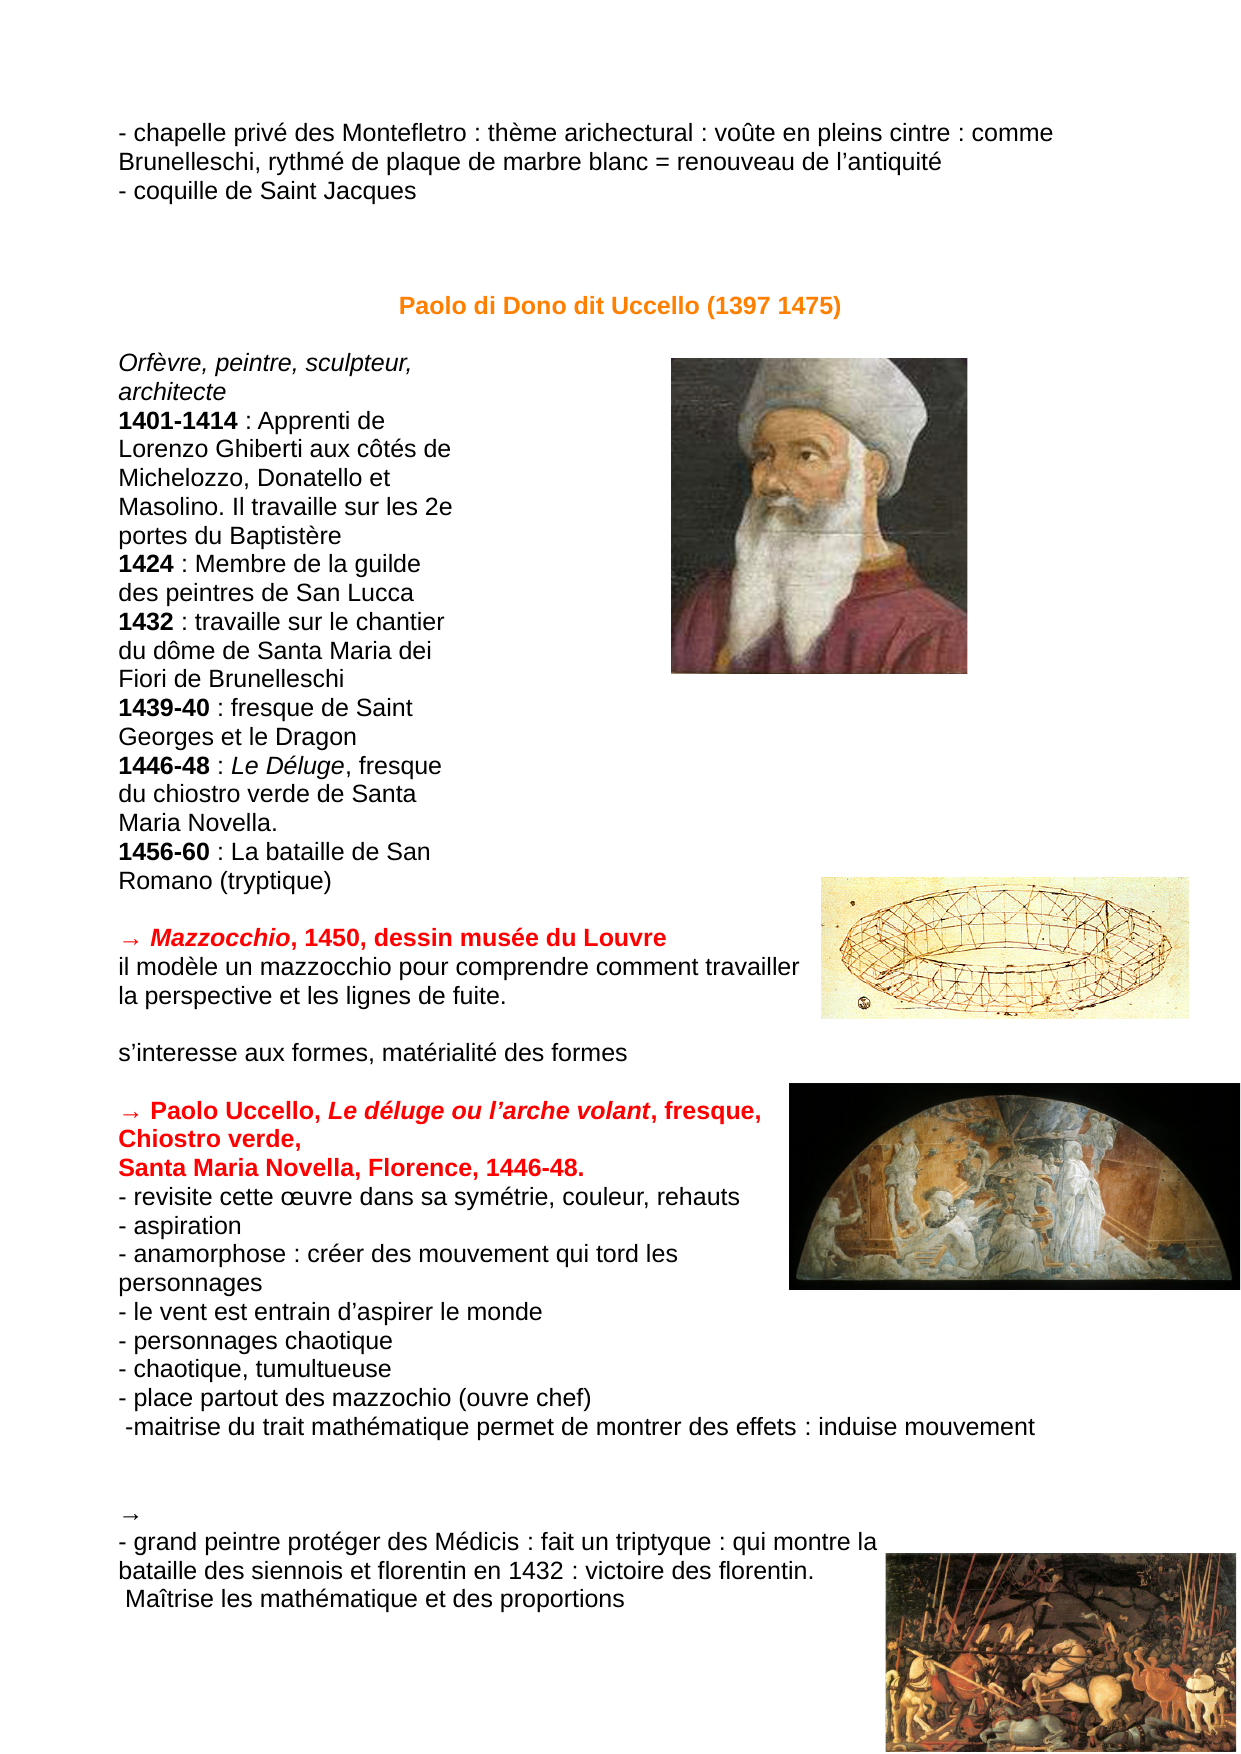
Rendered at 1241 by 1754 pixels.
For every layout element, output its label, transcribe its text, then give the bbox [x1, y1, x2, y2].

text Fiori de Brunelleschi [118, 664, 1122, 693]
text architecte [118, 377, 671, 406]
text Maria Novella. [118, 808, 1122, 837]
text portes du Baptistère [118, 521, 671, 549]
text Paolo di Dono dit Uccello (1397 1475) [118, 291, 1122, 319]
text -maitrise du trait mathématique permet de montrer des effets : induise mouvement [118, 1412, 1122, 1441]
text [968, 492, 1122, 521]
text il modèle un mazzocchio pour comprendre comment travailler la perspective et les lignes de fuite. [118, 952, 821, 1009]
text [968, 434, 1122, 463]
text du chiostro verde de Santa [118, 779, 1122, 808]
text [968, 521, 1122, 549]
text des peintres de San Lucca [118, 578, 671, 607]
text - anamorphose : créer des mouvement qui tord les personnages [118, 1239, 1122, 1297]
text → Mazzocchio, 1450, dessin musée du Louvre [118, 923, 821, 952]
picture [885, 1553, 1237, 1752]
text - le vent est entrain d’aspirer le monde [118, 1297, 1122, 1326]
text Michelozzo, Donatello et [118, 463, 671, 492]
text [968, 636, 1122, 664]
text Masolino. Il travaille sur les 2e [118, 492, 671, 521]
text 1439-40 : fresque de Saint [118, 693, 1122, 722]
text - place partout des mazzochio (ouvre chef) [118, 1383, 1122, 1412]
text - aspiration [118, 1211, 789, 1239]
text 1424 : Membre de la guilde [118, 549, 671, 578]
picture [821, 877, 1189, 1019]
text 1456-60 : La bataille de San [118, 837, 1122, 866]
text Maîtrise les mathématique et des proportions [118, 1584, 885, 1613]
text Lorenzo Ghiberti aux côtés de [118, 434, 671, 463]
text - chapelle privé des Montefletro : thème arichectural : voûte en pleins cintre : comme Brunelleschi, rythmé de plaque de marbre blanc = renouveau de l’antiquité [118, 118, 1122, 176]
text du dôme de Santa Maria dei [118, 636, 671, 664]
text - grand peintre protéger des Médicis : fait un triptyque : qui montre la bataille des siennois et florentin en 1432 : victoire des florentin. [118, 1527, 1122, 1584]
text [968, 406, 1122, 434]
text - coquille de Saint Jacques [118, 176, 1122, 204]
text → [118, 1498, 1122, 1527]
picture [671, 358, 968, 674]
text Romano (tryptique) [118, 866, 1122, 894]
text - personnages chaotique [118, 1326, 1122, 1354]
text Orfèvre, peintre, sculpteur, [118, 348, 1122, 377]
text [968, 549, 1122, 578]
text s’interesse aux formes, matérialité des formes [118, 1038, 1122, 1067]
text Georges et le Dragon [118, 722, 1122, 751]
text Santa Maria Novella, Florence, 1446-48. [118, 1153, 789, 1182]
text [968, 578, 1122, 607]
text 1432 : travaille sur le chantier [118, 607, 671, 636]
text [968, 607, 1122, 636]
text [968, 463, 1122, 492]
text 1401-1414 : Apprenti de [118, 406, 671, 434]
picture [789, 1083, 1241, 1290]
text - chaotique, tumultueuse [118, 1354, 1122, 1383]
text - revisite cette œuvre dans sa symétrie, couleur, rehauts [118, 1182, 789, 1211]
text 1446-48 : Le Déluge, fresque [118, 751, 1122, 779]
text [968, 377, 1122, 406]
text → Paolo Uccello, Le déluge ou l’arche volant, fresque, Chiostro verde, [118, 1096, 789, 1153]
